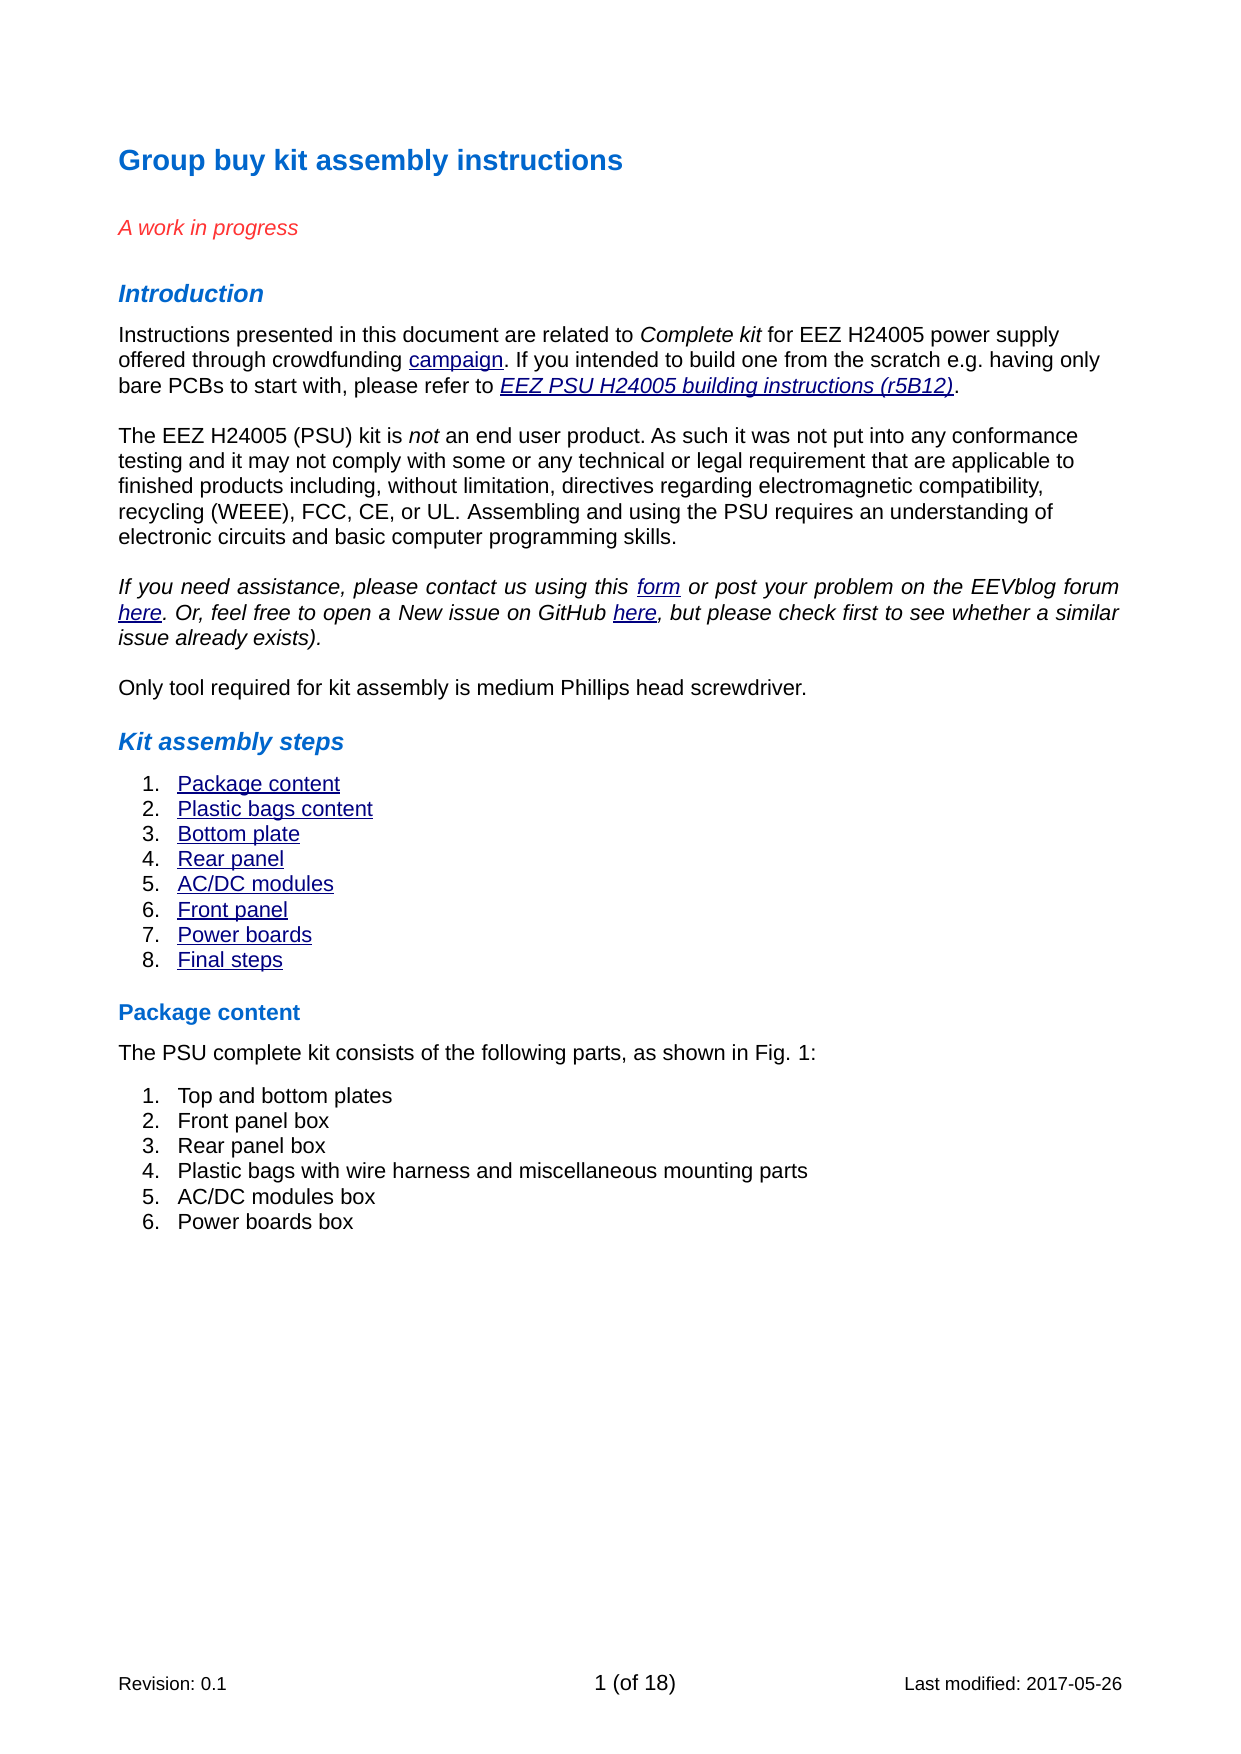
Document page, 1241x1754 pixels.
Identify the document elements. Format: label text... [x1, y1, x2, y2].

list Power boards box [142, 1209, 1110, 1234]
subtitle Kit assembly steps [118, 727, 1122, 756]
list Front panel box [142, 1108, 1110, 1133]
text If you need assistance, please contact us using this form or post your problem on the EEVblog forum here. Or, feel free to open a New issue on GitHub here, but please check first to see whether a similar issue already exists). [118, 574, 1122, 650]
list Top and bottom plates [142, 1083, 1110, 1108]
list Plastic bags content [142, 796, 1110, 821]
list AC/DC modules [142, 871, 1110, 896]
text A work in progress [118, 214, 1122, 239]
list AC/DC modules box [142, 1183, 1110, 1209]
list Final steps [142, 947, 1110, 972]
text Instructions presented in this document are related to Complete kit for EEZ H24005 power supply offered through crowdfunding campaign. If you intended to build one from the scratch e.g. having only bare PCBs to start with, please refer to EEZ PSU H24005 building instructions (r5B12). [118, 322, 1122, 398]
list Power boards [142, 922, 1110, 947]
text The PSU complete kit consists of the following parts, as shown in Fig. 1: [118, 1040, 1122, 1065]
list Front panel [142, 896, 1110, 922]
list Package content [142, 770, 1110, 796]
text The EEZ H24005 (PSU) kit is not an end user product. As such it was not put into any conformance testing and it may not comply with some or any technical or legal requirement that are applicable to finished products including, without limitation, directives regarding electromagnetic compatibility, recycling (WEEE), FCC, CE, or UL. Assembling and using the PSU requires an understanding of electronic circuits and basic computer programming skills. [118, 423, 1122, 549]
subtitle Group buy kit assembly instructions [118, 143, 1122, 177]
list Bottom plate [142, 821, 1110, 846]
list Rear panel [142, 846, 1110, 871]
subtitle Package content [118, 999, 1122, 1025]
list Plastic bags with wire harness and miscellaneous mounting parts [142, 1158, 1110, 1183]
subtitle Introduction [118, 279, 1122, 307]
list Rear panel box [142, 1133, 1110, 1158]
text Only tool required for kit assembly is medium Phillips head screwdriver. [118, 675, 1122, 700]
